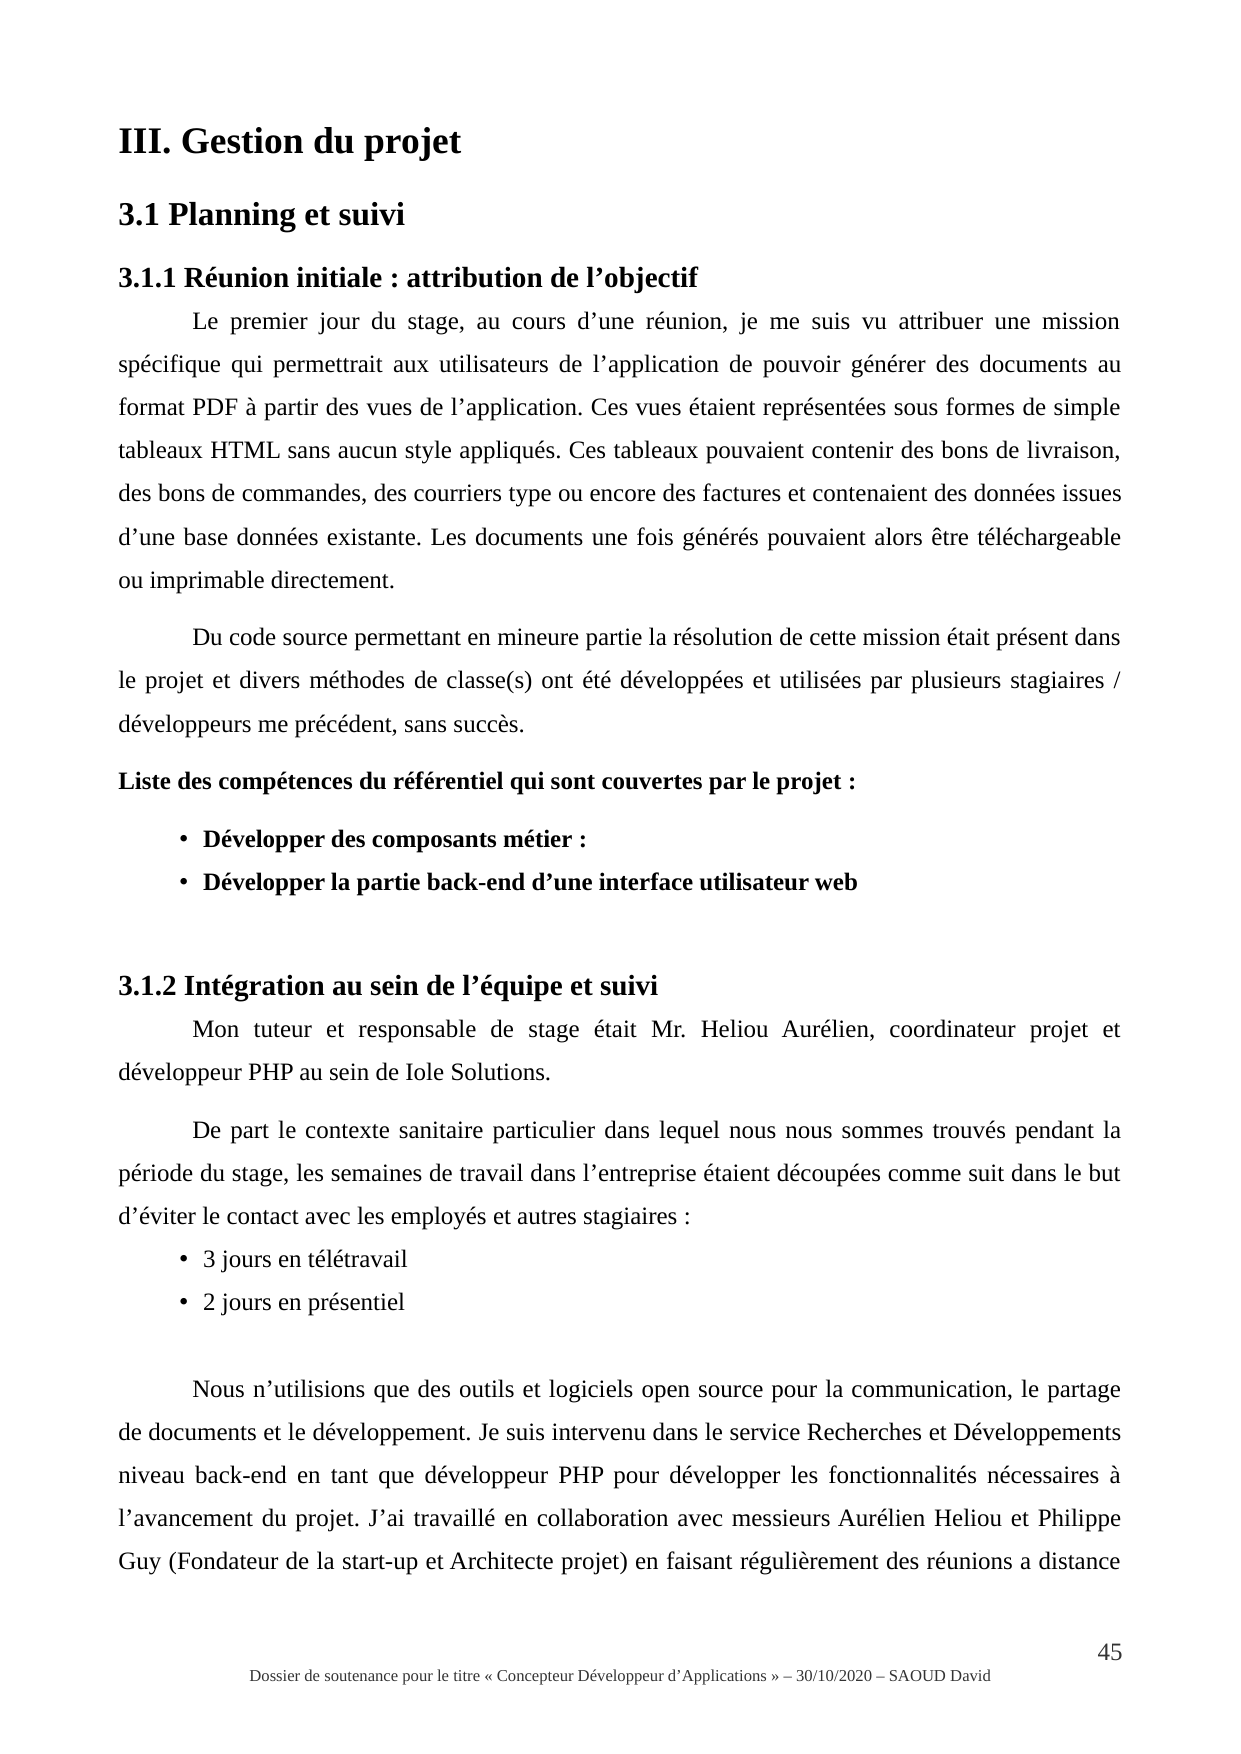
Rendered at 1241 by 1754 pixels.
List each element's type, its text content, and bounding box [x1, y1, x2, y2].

text Du code source permettant en mineure partie la résolution de cette mission était présent dans le projet et divers méthodes de classe(s) ont été développées et utilisées par plusieurs stagiaires / développeurs me précédent, sans succès. [118, 622, 1122, 737]
list Développer des composants métier : [179, 824, 1122, 853]
list 3 jours en télétravail [179, 1244, 1122, 1273]
list 2 jours en présentiel [179, 1287, 1122, 1316]
text Mon tuteur et responsable de stage était Mr. Heliou Aurélien, coordinateur projet et développeur PHP au sein de Iole Solutions. [118, 1014, 1122, 1086]
text Nous n’utilisions que des outils et logiciels open source pour la communication, le partage de documents et le développement. Je suis intervenu dans le service Recherches et Développements niveau back-end en tant que développeur PHP pour développer les fonctionnalités nécessaires à l’avancement du projet. J’ai travaillé en collaboration avec messieurs Aurélien Heliou et Philippe Guy (Fondateur de la start-up et Architecte projet) en faisant régulièrement des réunions a distance [118, 1374, 1122, 1575]
list Développer la partie back-end d’une interface utilisateur web [179, 867, 1122, 896]
subtitle 3.1.2 Intégration au sein de l’équipe et suivi [118, 968, 1122, 1002]
subtitle 3.1 Planning et suivi [118, 194, 1122, 233]
text De part le contexte sanitaire particulier dans lequel nous nous sommes trouvés pendant la période du stage, les semaines de travail dans l’entreprise étaient découpées comme suit dans le but d’éviter le contact avec les employés et autres stagiaires : [118, 1115, 1122, 1230]
subtitle 3.1.1 Réunion initiale : attribution de l’objectif [118, 260, 1122, 293]
text Le premier jour du stage, au cours d’une réunion, je me suis vu attribuer une mission spécifique qui permettrait aux utilisateurs de l’application de pouvoir générer des documents au format PDF à partir des vues de l’application. Ces vues étaient représentées sous formes de simple tableaux HTML sans aucun style appliqués. Ces tableaux pouvaient contenir des bons de livraison, des bons de commandes, des courriers type ou encore des factures et contenaient des données issues d’une base données existante. Les documents une fois générés pouvaient alors être téléchargeable ou imprimable directement. [118, 306, 1122, 593]
subtitle III. Gestion du projet [118, 118, 1122, 161]
text Liste des compétences du référentiel qui sont couvertes par le projet : [118, 766, 1122, 795]
